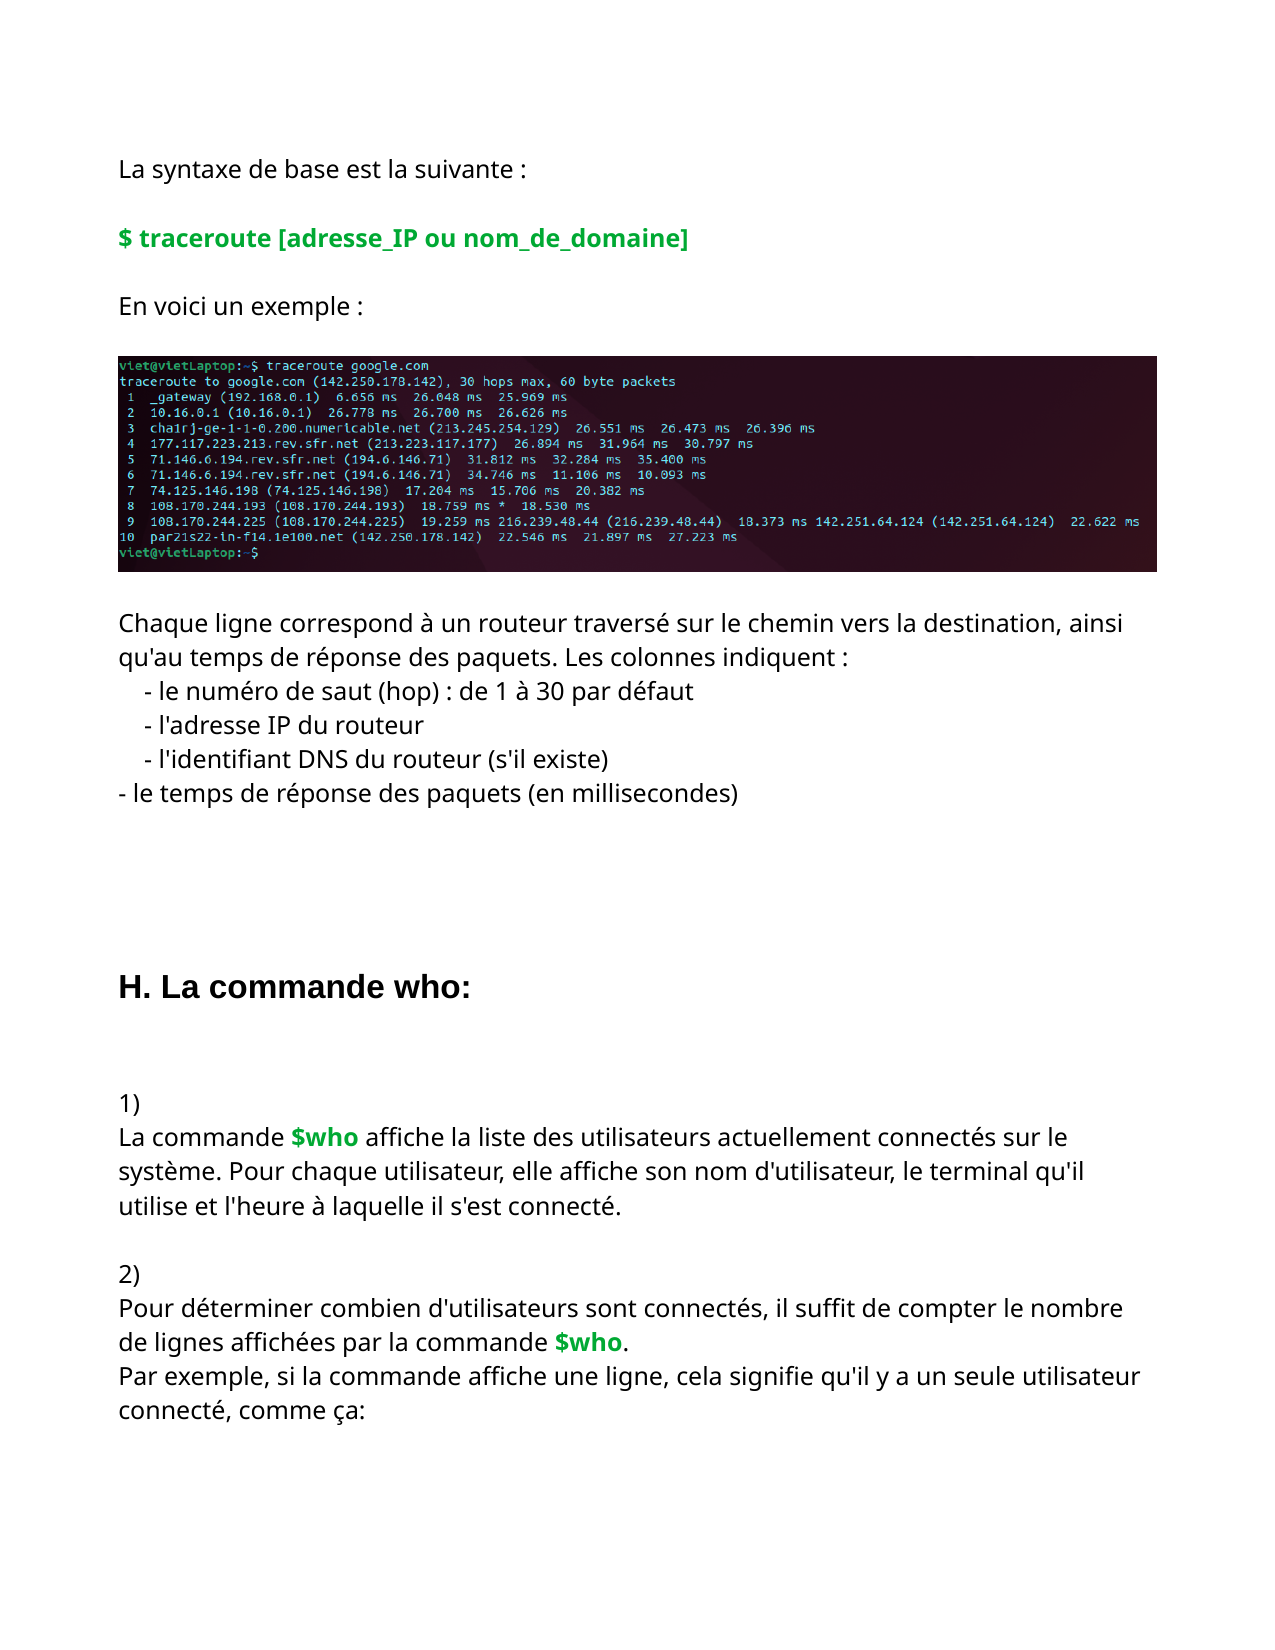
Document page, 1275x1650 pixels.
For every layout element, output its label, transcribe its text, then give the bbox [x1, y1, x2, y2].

text La syntaxe de base est la suivante : [118, 152, 1157, 186]
text $ traceroute [adresse_IP ou nom_de_domaine] [118, 220, 1157, 254]
text - l'adresse IP du routeur [118, 708, 1157, 742]
text La commande $who affiche la liste des utilisateurs actuellement connectés sur le système. Pour chaque utilisateur, elle affiche son nom d'utilisateur, le terminal qu'il utilise et l'heure à laquelle il s'est connecté. [118, 1120, 1157, 1222]
text 1) [118, 1086, 1157, 1120]
text 2) [118, 1256, 1157, 1290]
picture [118, 356, 1157, 572]
text - l'identifiant DNS du routeur (s'il existe) [118, 742, 1157, 776]
text En voici un exemple : [118, 288, 1157, 322]
text Par exemple, si la commande affiche une ligne, cela signifie qu'il y a un seule utilisateur connecté, comme ça: [118, 1358, 1157, 1427]
text - le temps de réponse des paquets (en millisecondes) [118, 776, 1157, 810]
text - le numéro de saut (hop) : de 1 à 30 par défaut [118, 673, 1157, 708]
text Pour déterminer combien d'utilisateurs sont connectés, il suffit de compter le nombre de lignes affichées par la commande $who. [118, 1290, 1157, 1358]
text Chaque ligne correspond à un routeur traversé sur le chemin vers la destination, ainsi qu'au temps de réponse des paquets. Les colonnes indiquent : [118, 605, 1157, 673]
subtitle H. La commande who: [118, 967, 1157, 1005]
